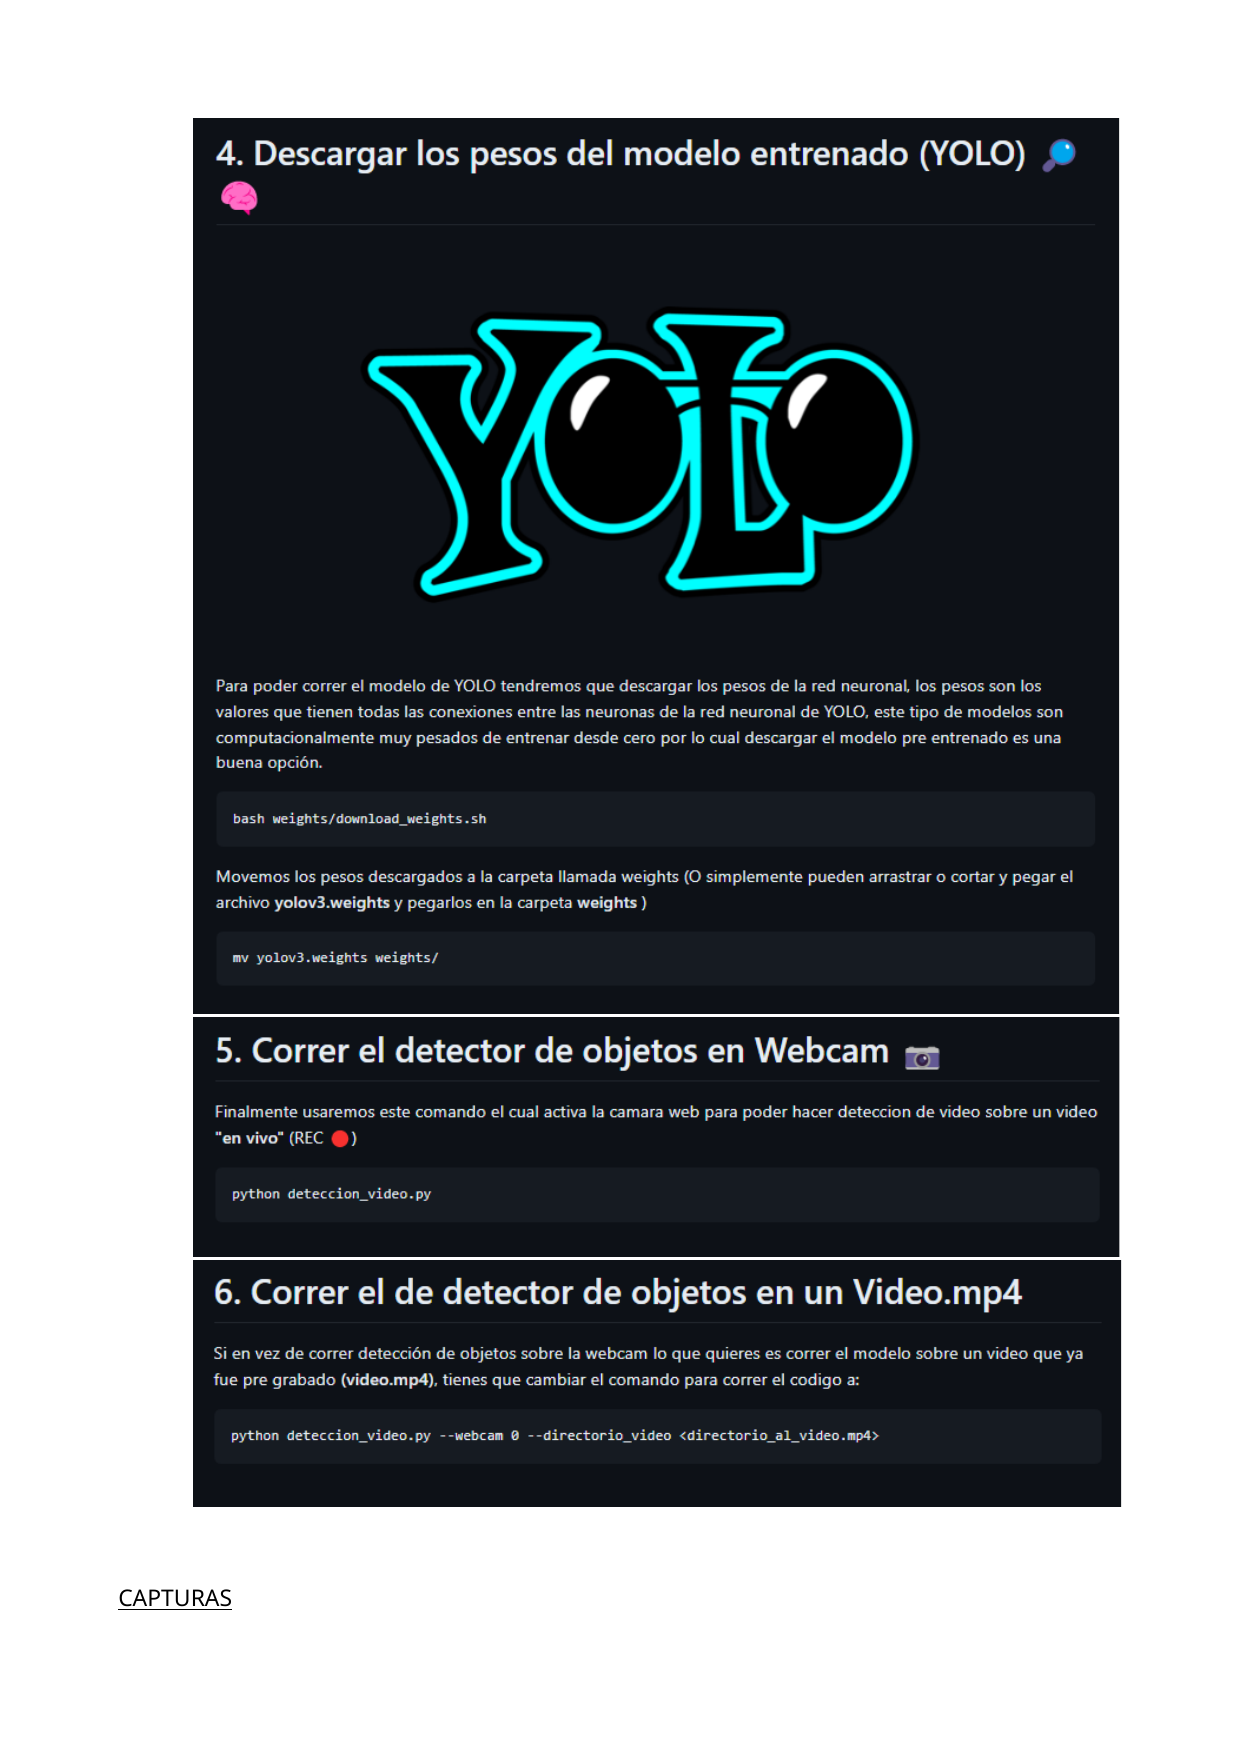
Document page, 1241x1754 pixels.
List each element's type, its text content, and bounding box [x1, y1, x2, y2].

picture [193, 1260, 1122, 1507]
text CAPTURAS [118, 1582, 1122, 1613]
picture [193, 118, 1120, 1014]
picture [193, 1017, 1120, 1257]
